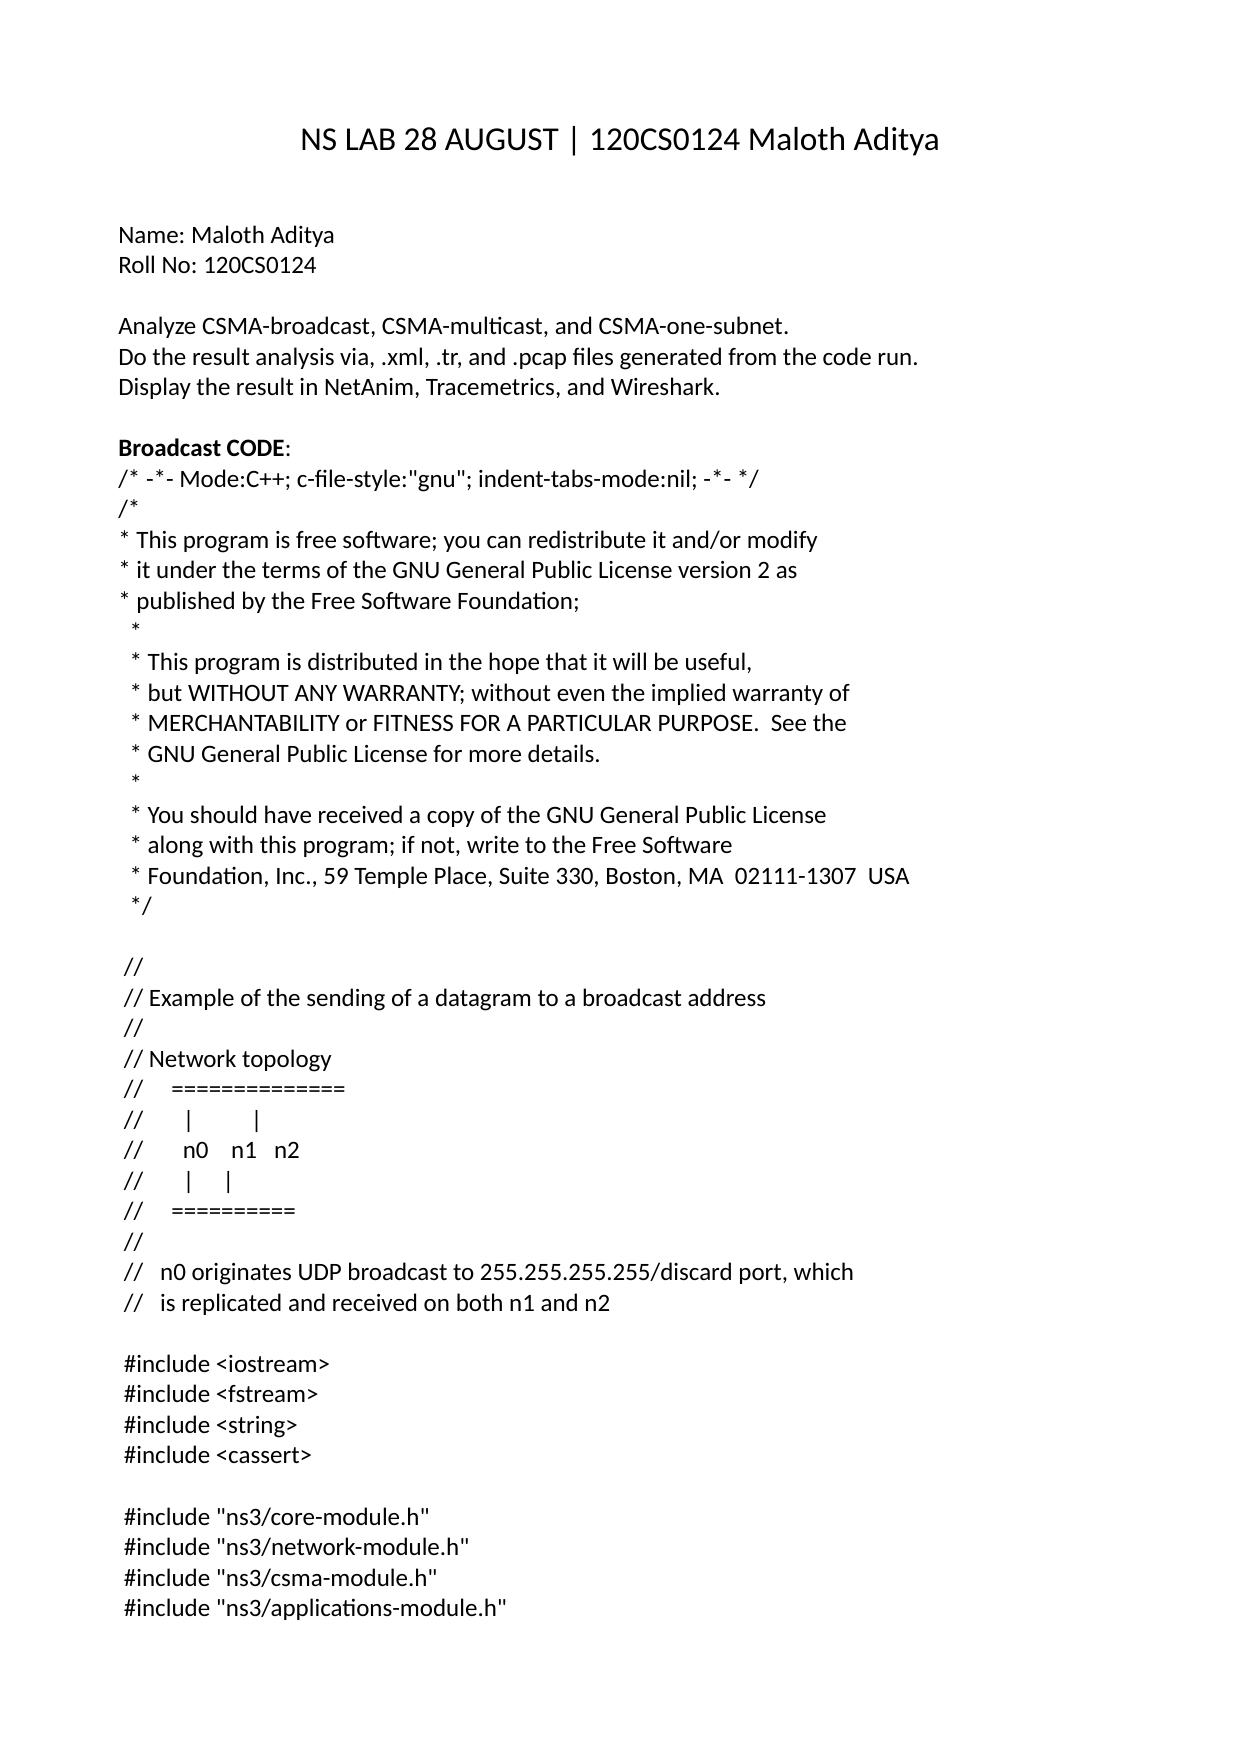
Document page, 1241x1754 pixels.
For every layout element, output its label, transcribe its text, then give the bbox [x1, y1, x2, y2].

text * along with this program; if not, write to the Free Software [118, 829, 1122, 860]
text // n0 originates UDP broadcast to 255.255.255.255/discard port, which [118, 1257, 1122, 1287]
text Name: Maloth Aditya [118, 219, 1122, 249]
text #include <string> [118, 1409, 1122, 1440]
text Roll No: 120CS0124 [118, 249, 1122, 280]
text // [118, 951, 1122, 982]
text * GNU General Public License for more details. [118, 738, 1122, 768]
text // is replicated and received on both n1 and n2 [118, 1287, 1122, 1318]
text // [118, 1226, 1122, 1257]
text #include "ns3/core-module.h" [118, 1501, 1122, 1531]
text Broadcast CODE: [118, 432, 1122, 463]
text #include <cassert> [118, 1440, 1122, 1470]
text // ========== [118, 1196, 1122, 1226]
text // ============== [118, 1073, 1122, 1104]
text #include "ns3/network-module.h" [118, 1531, 1122, 1562]
text #include "ns3/csma-module.h" [118, 1562, 1122, 1592]
text // | | [118, 1104, 1122, 1134]
text Display the result in NetAnim, Tracemetrics, and Wireshark. [118, 371, 1122, 402]
text * but WITHOUT ANY WARRANTY; without even the implied warranty of [118, 677, 1122, 707]
text /* -*- Mode:C++; c-file-style:"gnu"; indent-tabs-mode:nil; -*- */ [118, 463, 1122, 493]
text #include "ns3/applications-module.h" [118, 1592, 1122, 1623]
text // Network topology [118, 1043, 1122, 1073]
text * You should have received a copy of the GNU General Public License [118, 799, 1122, 829]
text // Example of the sending of a datagram to a broadcast address [118, 982, 1122, 1012]
text * This program is free software; you can redistribute it and/or modify [118, 524, 1122, 554]
text * Foundation, Inc., 59 Temple Place, Suite 330, Boston, MA 02111-1307 USA [118, 860, 1122, 890]
text Analyze CSMA-broadcast, CSMA-multicast, and CSMA-one-subnet. [118, 310, 1122, 341]
text */ [118, 890, 1122, 921]
text * [118, 768, 1122, 799]
text #include <fstream> [118, 1379, 1122, 1409]
text * published by the Free Software Foundation; [118, 585, 1122, 616]
text * This program is distributed in the hope that it will be useful, [118, 646, 1122, 677]
text * MERCHANTABILITY or FITNESS FOR A PARTICULAR PURPOSE. See the [118, 707, 1122, 738]
text // [118, 1012, 1122, 1043]
text // | | [118, 1165, 1122, 1196]
text #include <iostream> [118, 1348, 1122, 1379]
text Do the result analysis via, .xml, .tr, and .pcap files generated from the code run. [118, 341, 1122, 371]
text // n0 n1 n2 [118, 1134, 1122, 1165]
text * it under the terms of the GNU General Public License version 2 as [118, 554, 1122, 585]
text /* [118, 493, 1122, 524]
text * [118, 616, 1122, 646]
